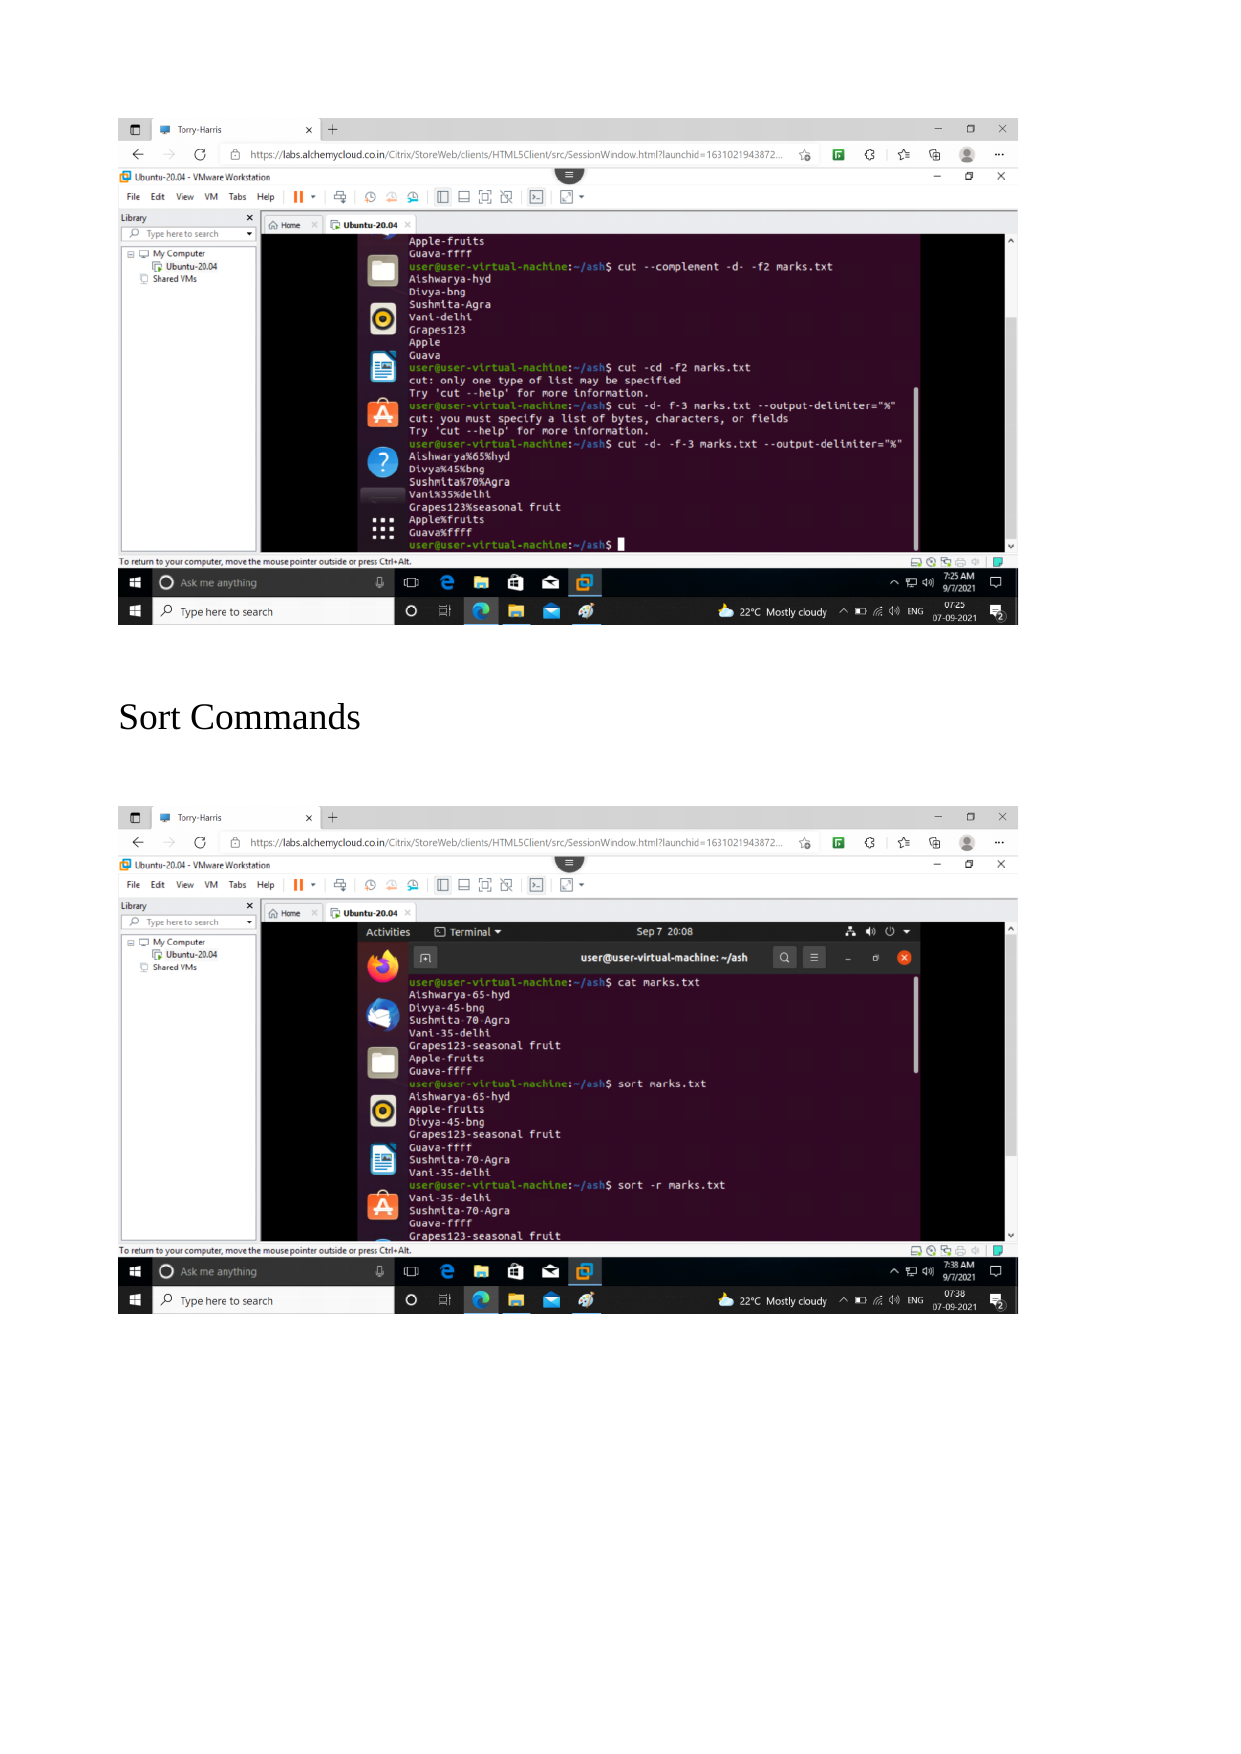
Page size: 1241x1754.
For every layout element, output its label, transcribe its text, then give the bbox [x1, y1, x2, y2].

text Sort Commands [118, 694, 1122, 737]
